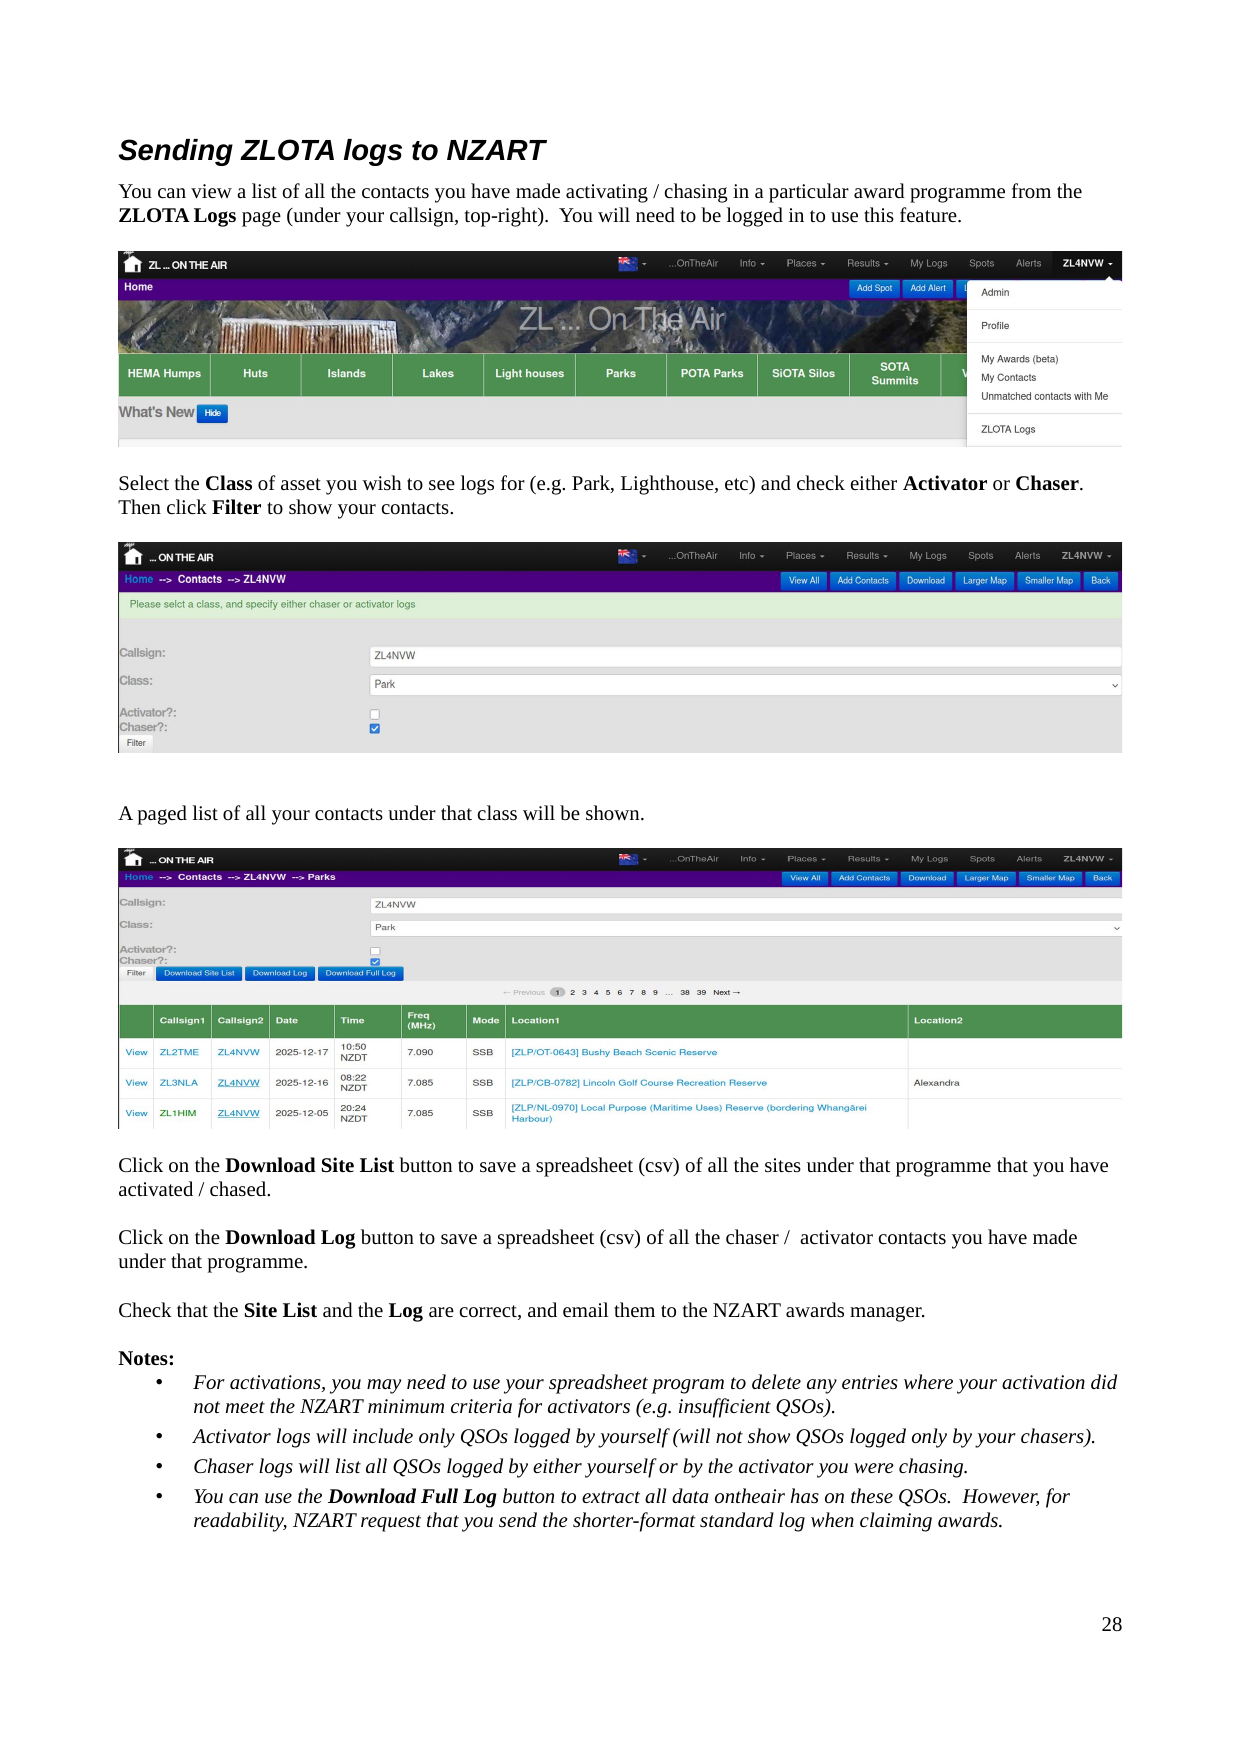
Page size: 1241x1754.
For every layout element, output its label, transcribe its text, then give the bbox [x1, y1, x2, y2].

text You can view a list of all the contacts you have made activating / chasing in a particular award programme from the ZLOTA Logs page (under your callsign, top-right). You will need to be logged in to use this feature. [118, 179, 1122, 227]
list Activator logs will include only QSOs logged by yourself (will not show QSOs logged only by your chasers). [156, 1424, 1122, 1448]
subtitle Sending ZLOTA logs to NZART [118, 133, 1122, 166]
text Select the Class of asset you wish to see logs for (e.g. Park, Lighthouse, etc) and check either Activator or Chaser. Then click Filter to show your contacts. [118, 471, 1122, 519]
text Notes: [118, 1346, 1122, 1370]
text A paged list of all your contacts under that class will be shown. [118, 801, 1122, 824]
text Click on the Download Site List button to save a spreadsheet (csv) of all the sites under that programme that you have activated / chased. [118, 1153, 1122, 1201]
text Click on the Download Log button to save a spreadsheet (csv) of all the chaser / activator contacts you have made under that programme. [118, 1225, 1122, 1273]
list You can use the Download Full Log button to extract all data ontheair has on these QSOs. However, for readability, NZART request that you send the shorter-format standard log when claiming awards. [156, 1484, 1122, 1532]
picture [118, 848, 1123, 1129]
picture [118, 251, 1123, 447]
text Check that the Site List and the Log are correct, and email them to the NZART awards manager. [118, 1297, 1122, 1322]
picture [118, 542, 1123, 753]
list Chaser logs will list all QSOs logged by either yourself or by the activator you were chasing. [156, 1454, 1122, 1478]
list For activations, you may need to use your spreadsheet program to delete any entries where your activation did not meet the NZART minimum criteria for activators (e.g. insufficient QSOs). [156, 1370, 1122, 1418]
